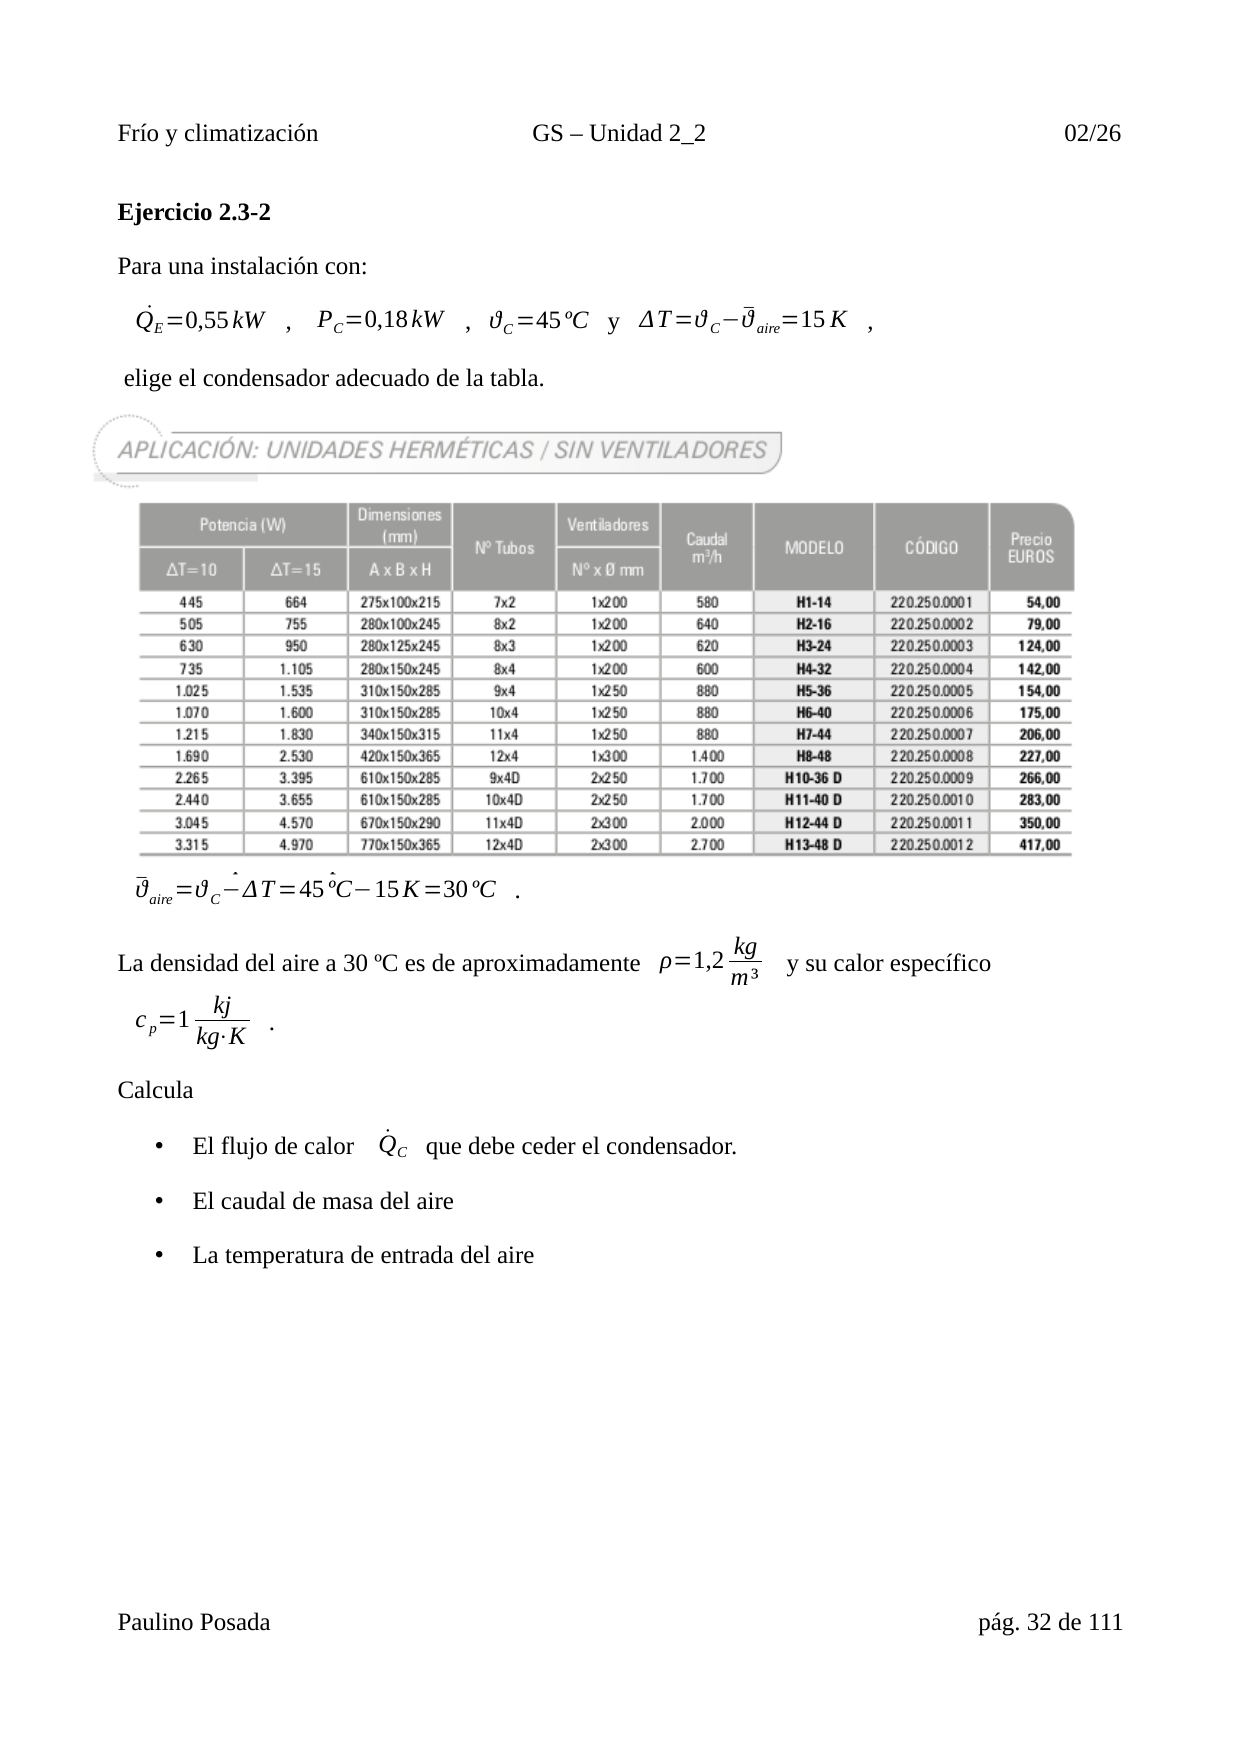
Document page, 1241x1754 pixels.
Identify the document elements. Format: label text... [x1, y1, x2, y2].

list El flujo de calor que debe ceder el condensador. [155, 1129, 1123, 1161]
list La temperatura de entrada del aire [155, 1240, 1123, 1268]
text Para una instalación con: [117, 251, 1123, 280]
text Se deduce que la temperatura media del aire en el condensador será de. [117, 846, 1123, 907]
text Fuente tarifa Beijer pág. 510 [1095, 739, 1123, 768]
text Ejercicio 2.3-2 [117, 197, 1123, 226]
text Calcula [117, 1075, 1123, 1104]
text , ,y, [117, 305, 1123, 338]
list El caudal de masa del aire [155, 1186, 1123, 1215]
text La densidad del aire a 30 ºC es de aproximadamente y su calor específico . [117, 932, 1123, 1050]
picture [90, 407, 1095, 872]
text elige el condensador adecuado de la tabla. [117, 363, 1123, 391]
